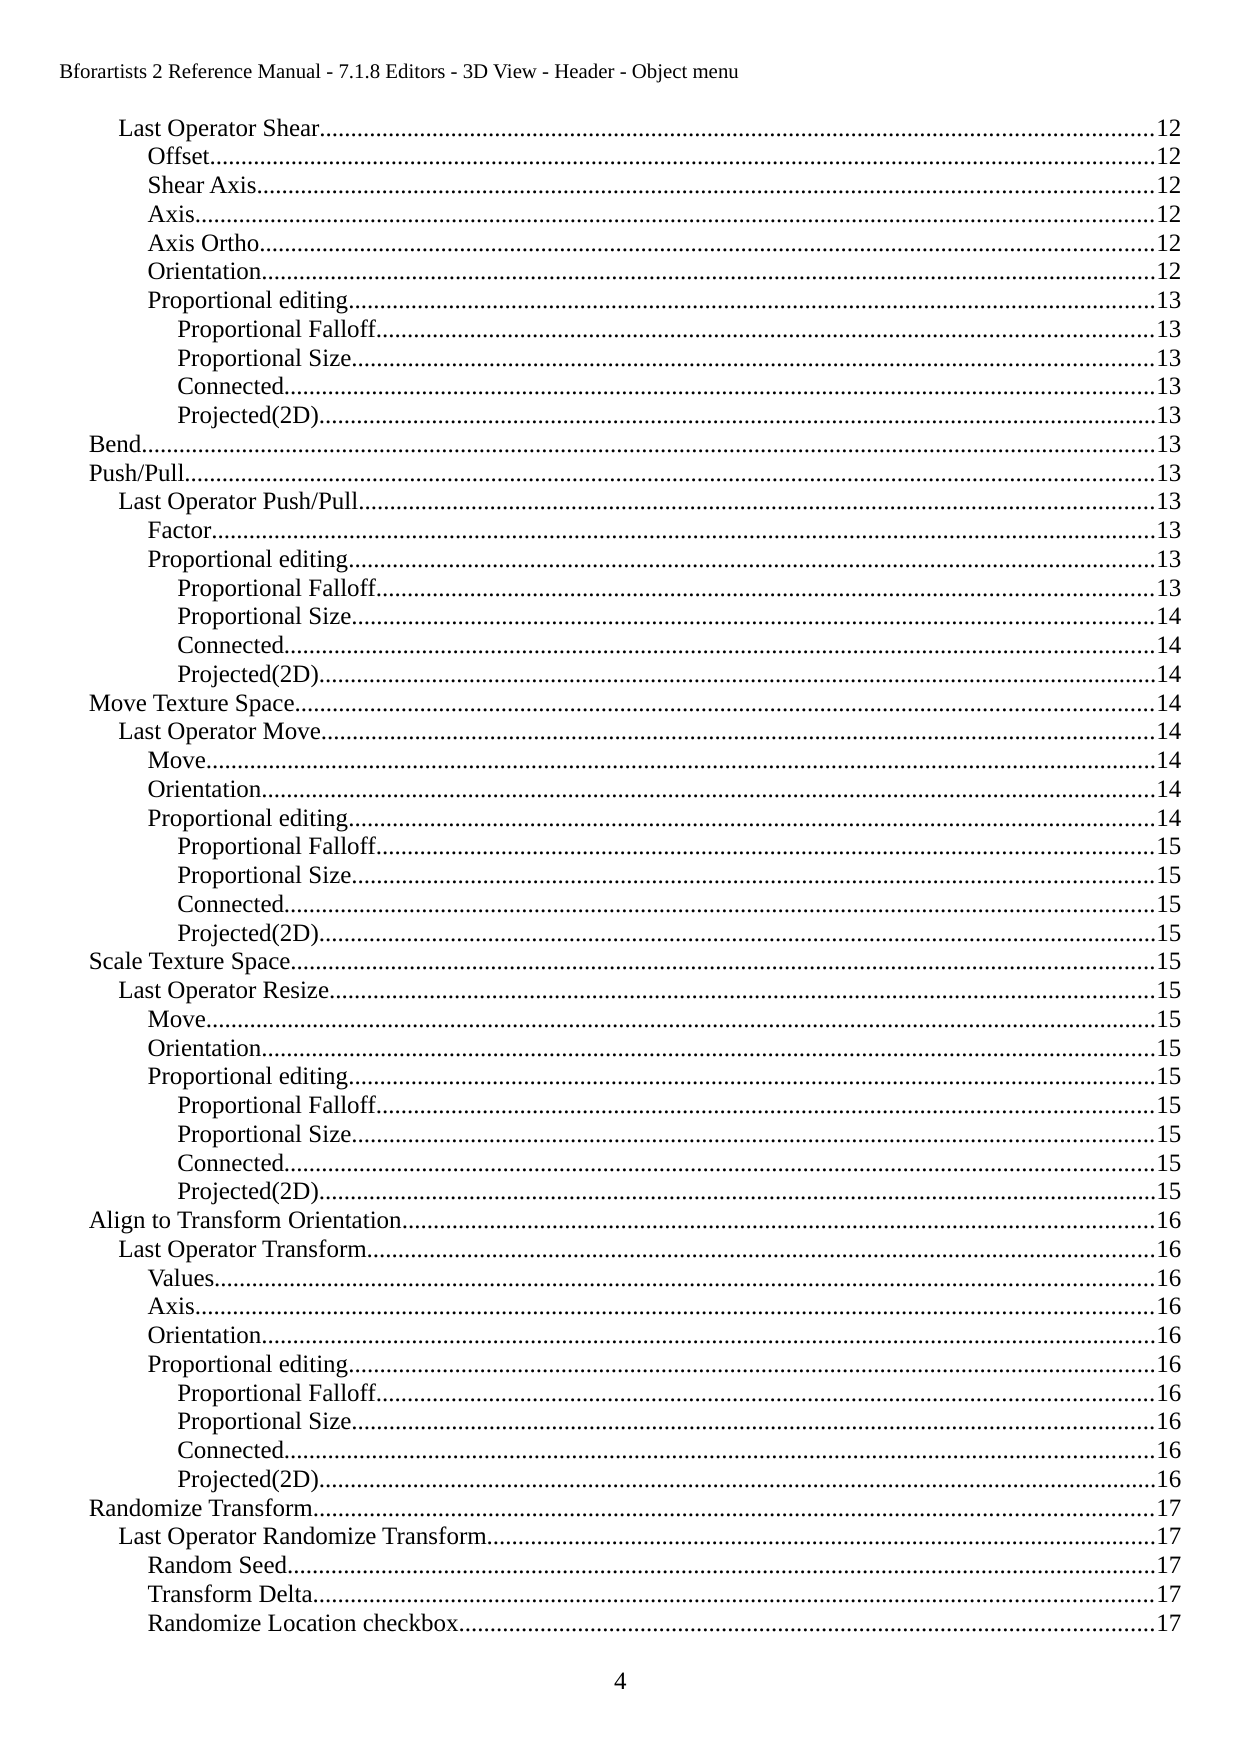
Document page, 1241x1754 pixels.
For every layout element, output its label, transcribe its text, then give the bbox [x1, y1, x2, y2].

text Offset 12 [147, 141, 1181, 170]
text Values 16 [147, 1263, 1181, 1291]
text Proportional Size 15 [177, 860, 1181, 889]
text Proportional editing 14 [147, 803, 1181, 831]
text Connected 16 [177, 1435, 1181, 1464]
text Last Operator Transform 16 [118, 1234, 1181, 1263]
text Proportional Size 13 [177, 343, 1181, 371]
text Move 15 [147, 1004, 1181, 1033]
text Projected(2D) 14 [177, 659, 1181, 688]
text Projected(2D) 15 [177, 1176, 1181, 1205]
text Axis 12 [147, 199, 1181, 228]
text Proportional Size 16 [177, 1406, 1181, 1435]
text Orientation 12 [147, 256, 1181, 285]
text Last Operator Shear 12 [118, 113, 1181, 141]
text Last Operator Move 14 [118, 716, 1181, 745]
text Randomize Location checkbox 17 [147, 1608, 1181, 1636]
text Proportional Falloff 15 [177, 1090, 1181, 1119]
text Proportional Falloff 16 [177, 1378, 1181, 1406]
text Connected 15 [177, 1148, 1181, 1176]
text Projected(2D) 13 [177, 400, 1181, 429]
text Proportional editing 13 [147, 285, 1181, 314]
text Axis 16 [147, 1291, 1181, 1320]
text Proportional editing 13 [147, 544, 1181, 573]
text Last Operator Push/Pull 13 [118, 486, 1181, 515]
text Projected(2D) 15 [177, 918, 1181, 946]
text Scale Texture Space 15 [88, 946, 1181, 975]
text Connected 15 [177, 889, 1181, 918]
text Move Texture Space 14 [88, 688, 1181, 716]
text Random Seed 17 [147, 1550, 1181, 1579]
text Shear Axis 12 [147, 170, 1181, 199]
text Last Operator Resize 15 [118, 975, 1181, 1004]
text Proportional Falloff 13 [177, 314, 1181, 343]
text Proportional Falloff 13 [177, 573, 1181, 601]
text Orientation 16 [147, 1320, 1181, 1349]
text Proportional editing 15 [147, 1061, 1181, 1090]
text Proportional editing 16 [147, 1349, 1181, 1378]
text Align to Transform Orientation 16 [88, 1205, 1181, 1234]
text Proportional Size 15 [177, 1119, 1181, 1148]
text Proportional Falloff 15 [177, 831, 1181, 860]
text Orientation 14 [147, 774, 1181, 803]
text Factor 13 [147, 515, 1181, 544]
text Transform Delta 17 [147, 1579, 1181, 1608]
text Connected 14 [177, 630, 1181, 659]
text Move 14 [147, 745, 1181, 774]
text Proportional Size 14 [177, 601, 1181, 630]
text Randomize Transform 17 [88, 1493, 1181, 1521]
text Orientation 15 [147, 1033, 1181, 1061]
text Last Operator Randomize Transform 17 [118, 1521, 1181, 1550]
text Axis Ortho 12 [147, 228, 1181, 256]
text Projected(2D) 16 [177, 1464, 1181, 1493]
text Bend 13 [88, 429, 1181, 458]
text Push/Pull 13 [88, 458, 1181, 486]
text Connected 13 [177, 371, 1181, 400]
